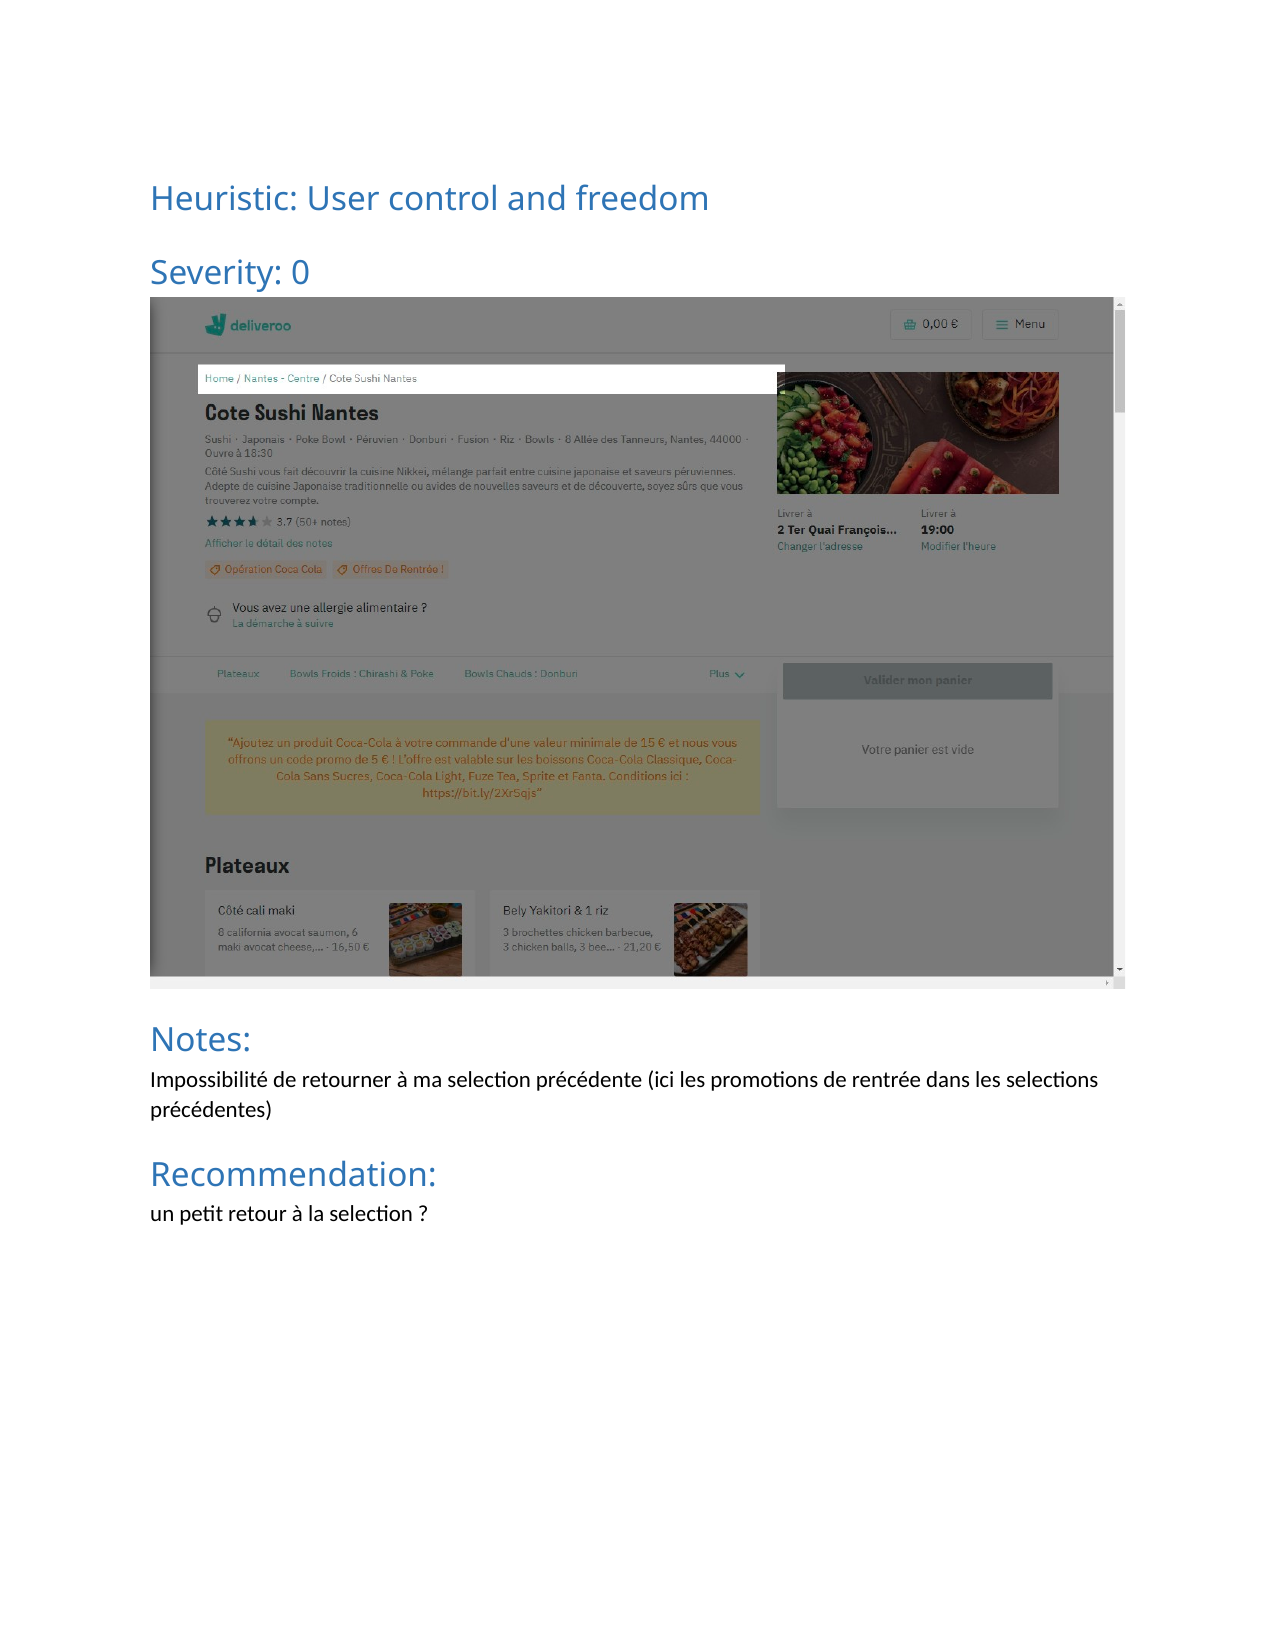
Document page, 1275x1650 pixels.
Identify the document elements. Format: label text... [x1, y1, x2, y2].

subtitle Recommendation: [150, 1151, 1125, 1196]
subtitle Notes: [150, 1016, 1125, 1062]
text Impossibilité de retourner à ma selection précédente (ici les promotions de rentrée dans les selections précédentes) [150, 1065, 1125, 1123]
subtitle Heuristic: User control and freedom [150, 175, 1125, 220]
subtitle Severity: 0 [150, 249, 1125, 294]
text un petit retour à la selection ? [150, 1199, 1125, 1228]
picture [150, 297, 1125, 989]
